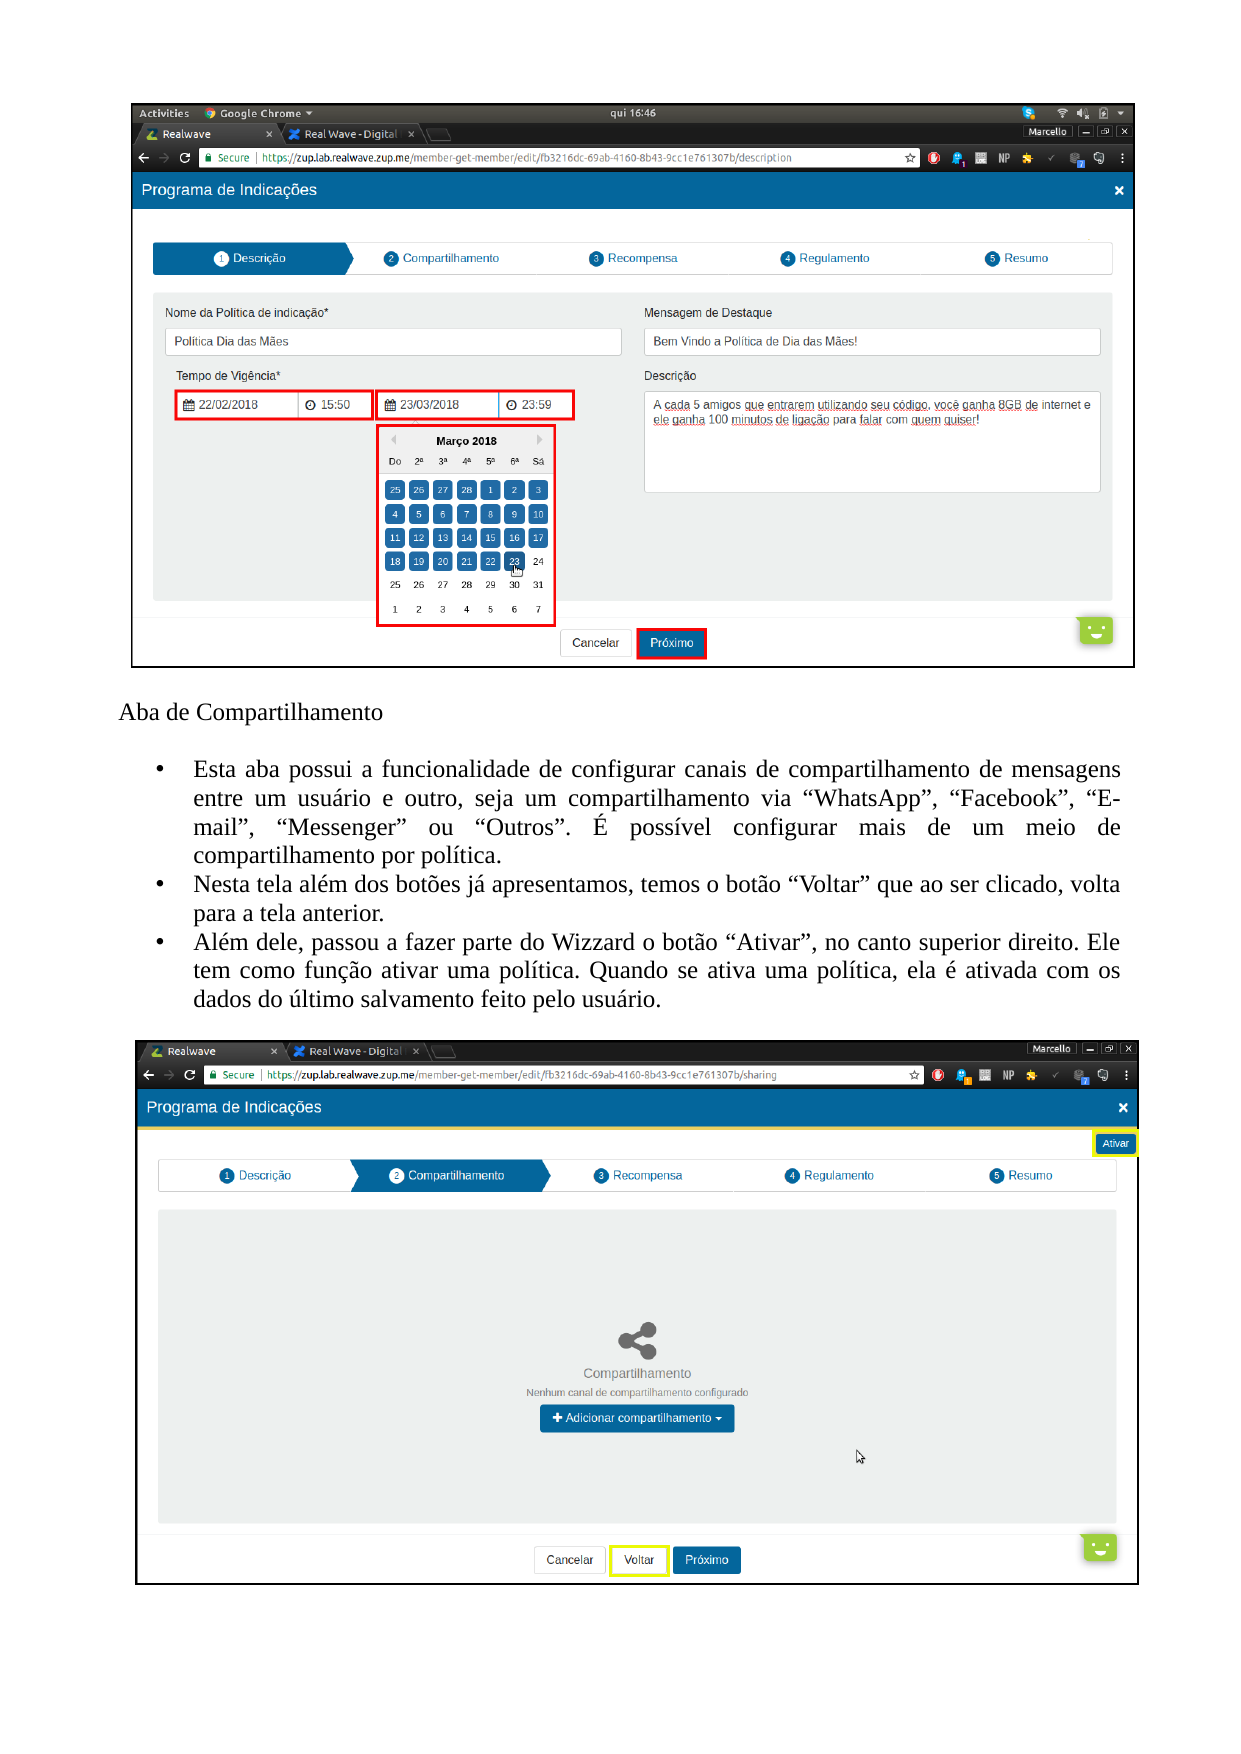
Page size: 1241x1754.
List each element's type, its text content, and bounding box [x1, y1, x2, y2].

picture [135, 1040, 1139, 1585]
text Aba de Compartilhamento [118, 697, 1122, 725]
list Esta aba possui a funcionalidade de configurar canais de compartilhamento de mensagens entre um usuário e outro, seja um compartilhamento via “WhatsApp”, “Facebook”, “E-mail”, “Messenger” ou “Outros”. É possível configurar mais de um meio de compartilhamento por política. [156, 754, 1122, 869]
list Nesta tela além dos botões já apresentamos, temos o botão “Voltar” que ao ser clicado, volta para a tela anterior. [156, 869, 1122, 927]
list Além dele, passou a fazer parte do Wizzard o botão “Ativar”, no canto superior direito. Ele tem como função ativar uma política. Quando se ativa uma política, ela é ativada com os dados do último salvamento feito pelo usuário. [156, 927, 1122, 1013]
picture [131, 103, 1135, 668]
